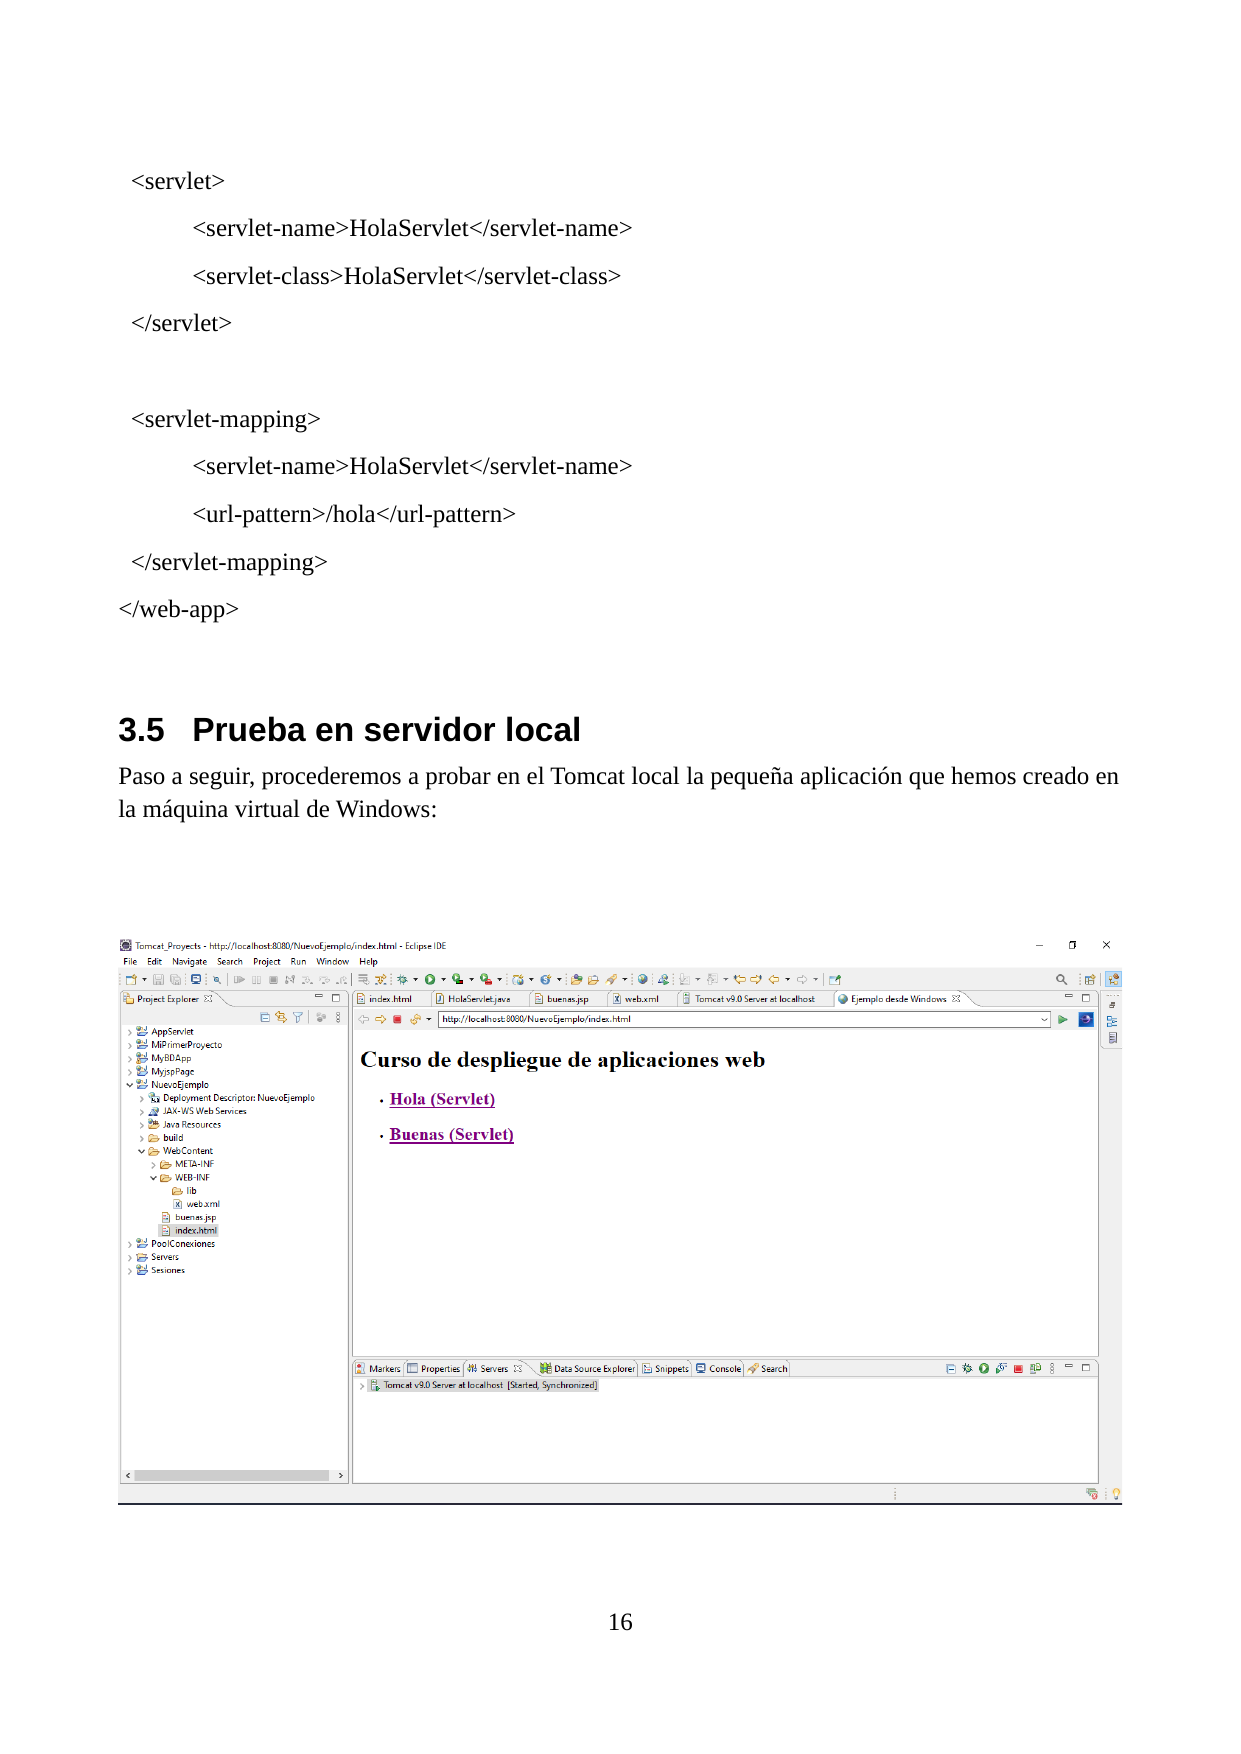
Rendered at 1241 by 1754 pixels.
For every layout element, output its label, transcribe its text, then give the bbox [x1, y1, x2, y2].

text <servlet-mapping> [118, 404, 1122, 432]
text </web-app> [118, 594, 1122, 623]
text <servlet> [118, 166, 1122, 194]
text <servlet-name>HolaServlet</servlet-name> [118, 451, 1122, 480]
subtitle Prueba en servidor local [118, 710, 1122, 749]
text Paso a seguir, procederemos a probar en el Tomcat local la pequeña aplicación que hemos creado en la máquina virtual de Windows: [118, 761, 1122, 823]
text <servlet-class>HolaServlet</servlet-class> [118, 261, 1122, 290]
text <url-pattern>/hola</url-pattern> [118, 499, 1122, 528]
picture [118, 937, 1123, 1505]
text </servlet-mapping> [118, 547, 1122, 575]
text <servlet-name>HolaServlet</servlet-name> [118, 213, 1122, 242]
text </servlet> [118, 308, 1122, 337]
